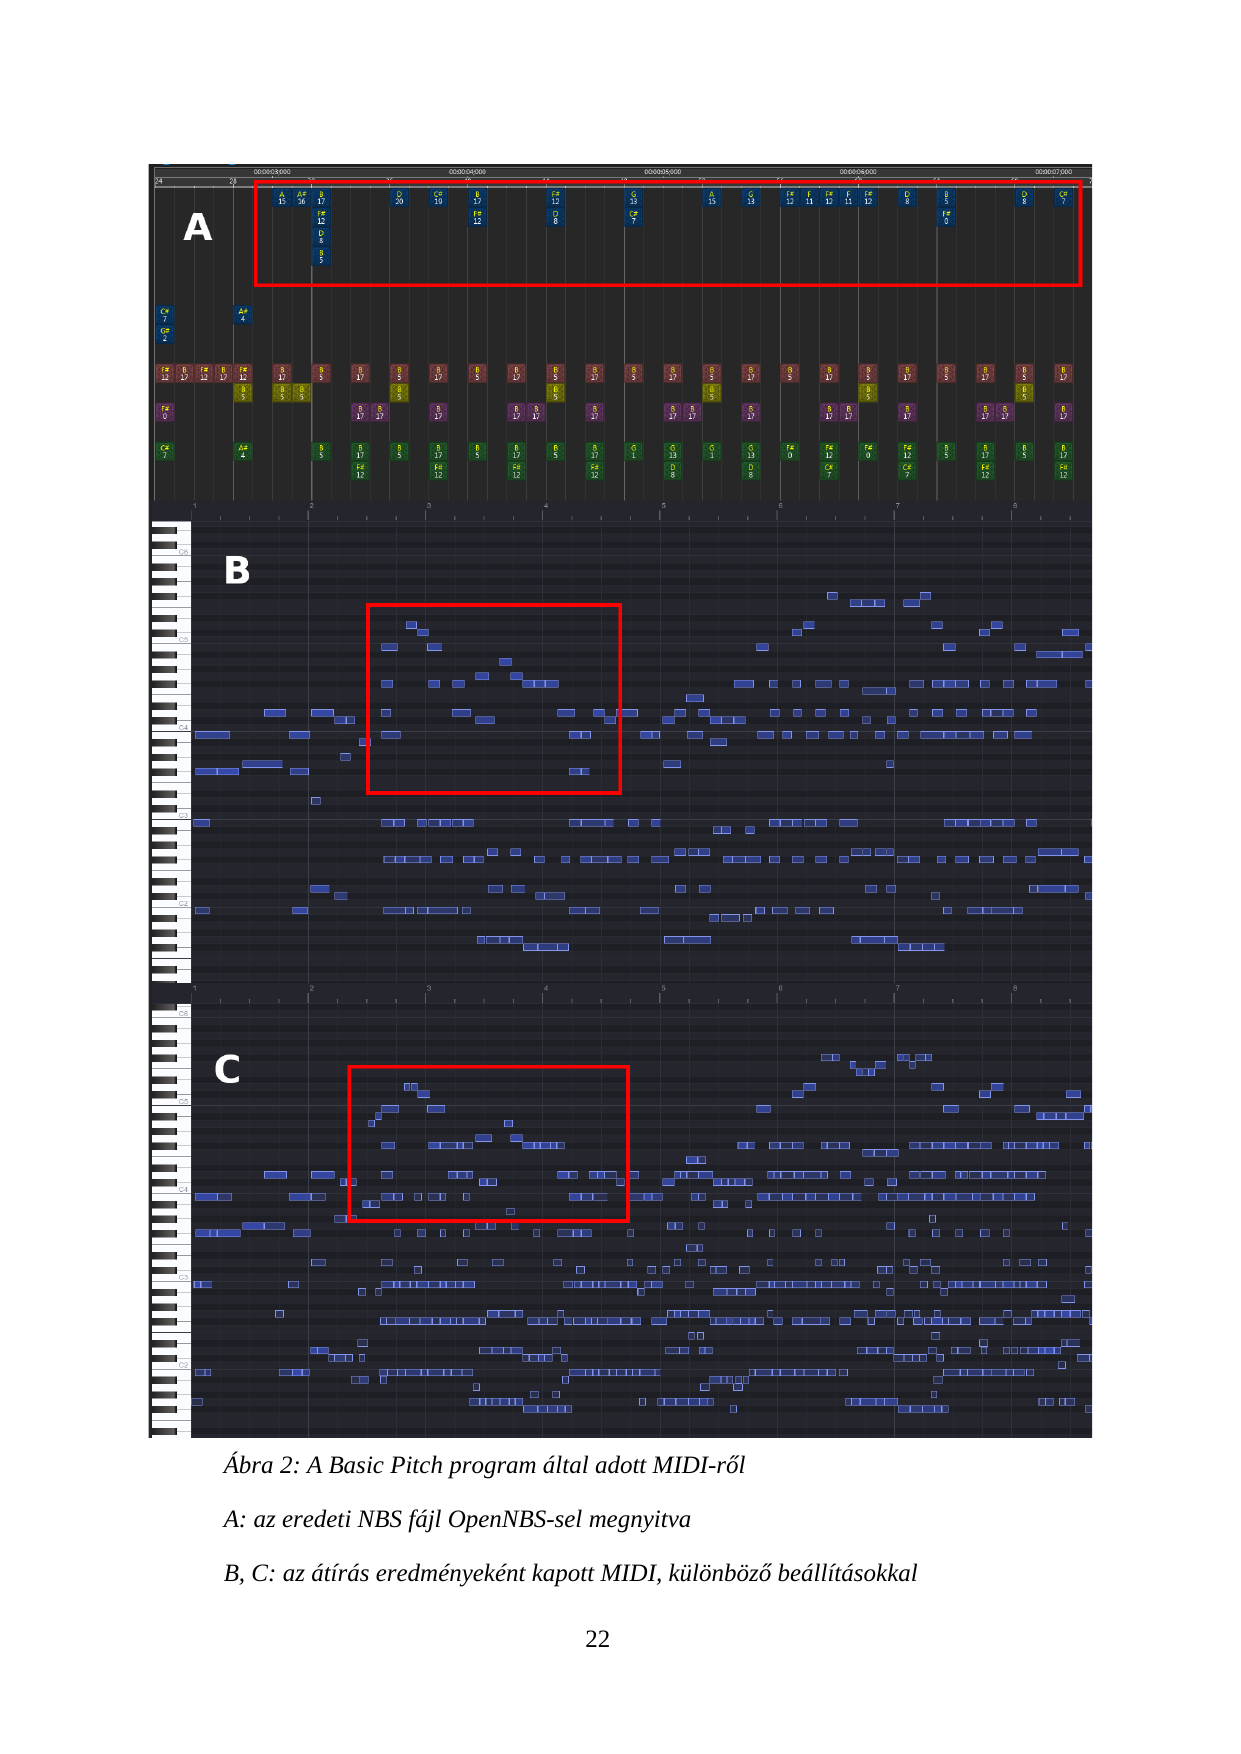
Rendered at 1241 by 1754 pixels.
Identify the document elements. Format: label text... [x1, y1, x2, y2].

text Ábra 2: A Basic Pitch program által adott MIDI-ről [148, 1438, 1092, 1479]
picture [148, 164, 1093, 1438]
text B, C: az átírás eredményeként kapott MIDI, különböző beállításokkal [148, 1558, 1092, 1587]
text A: az eredeti NBS fájl OpenNBS-sel megnyitva [148, 1504, 1092, 1533]
